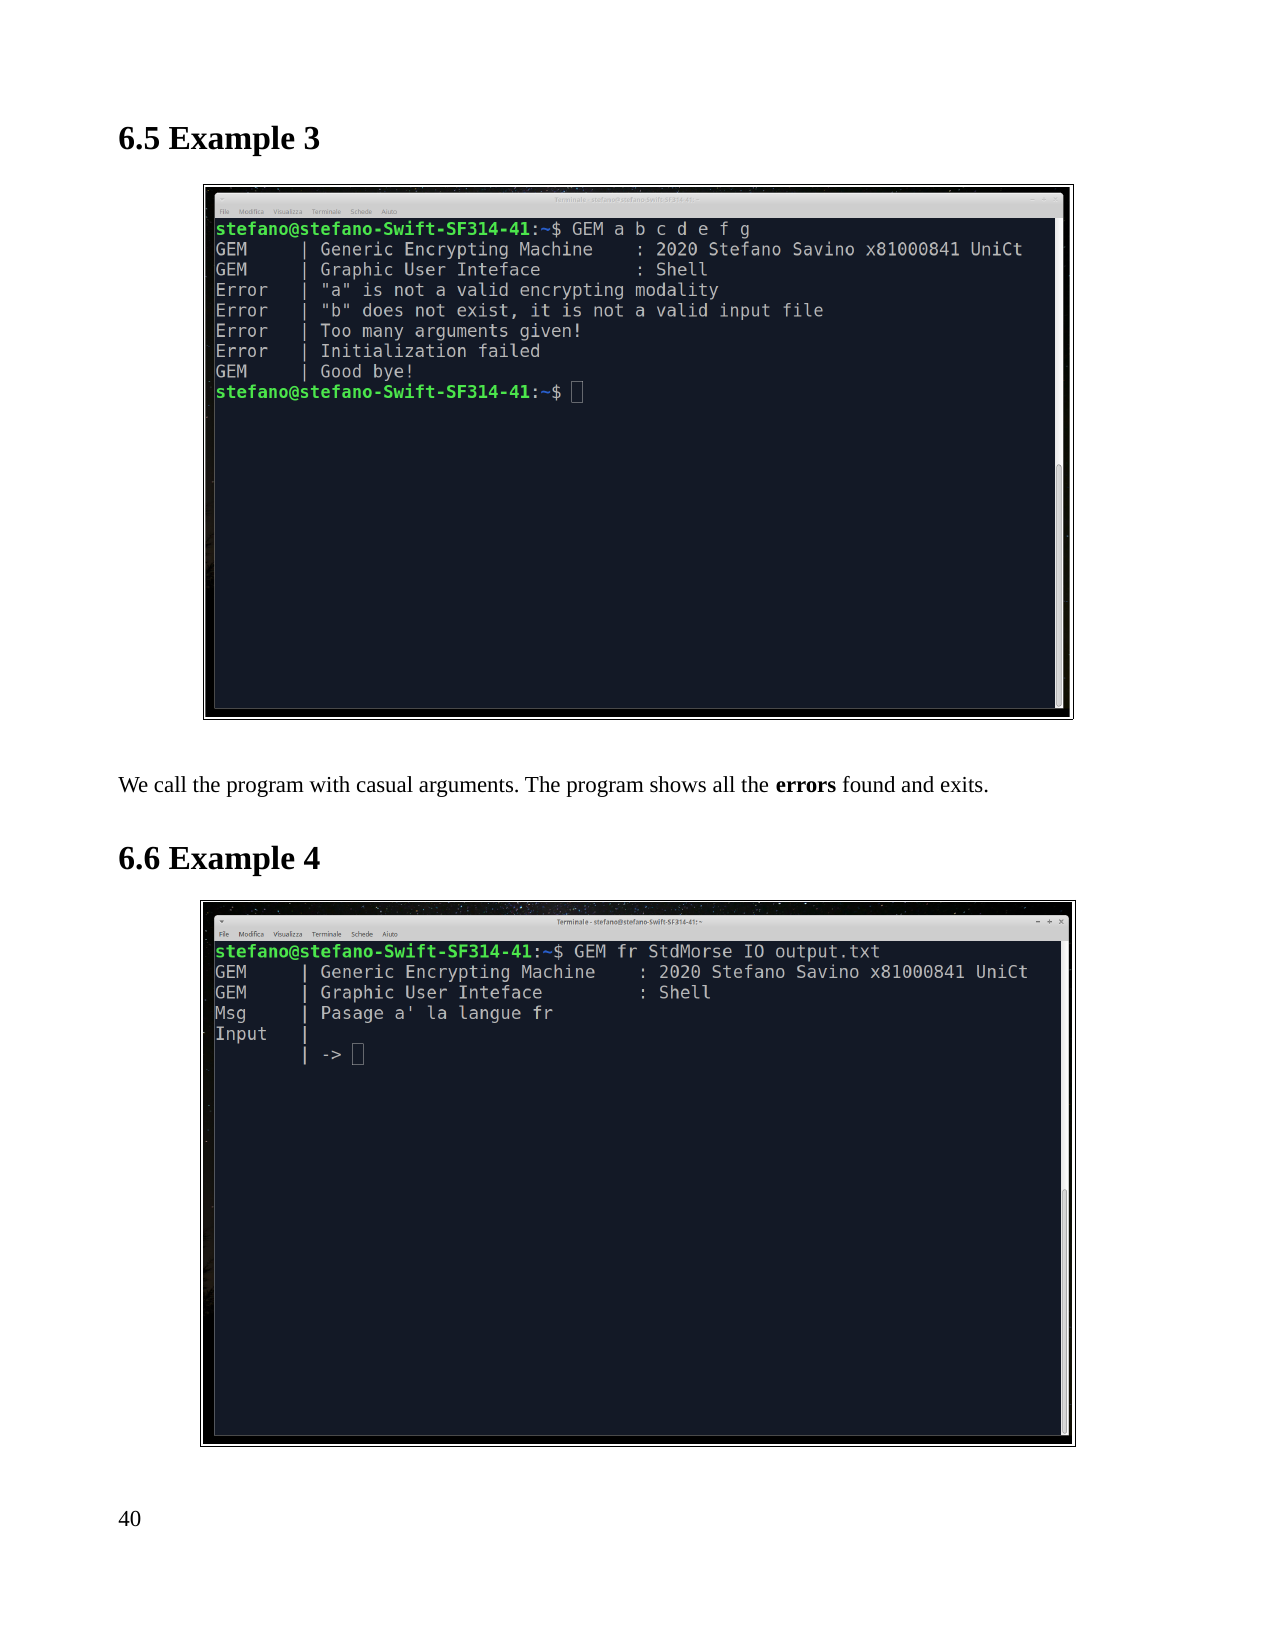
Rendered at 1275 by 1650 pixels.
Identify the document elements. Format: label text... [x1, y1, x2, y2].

text We call the program with casual arguments. The program shows all the errors found and exits. [118, 771, 1157, 797]
picture [1055, 187, 1070, 717]
picture [1054, 902, 1072, 1444]
subtitle 6.5 Example 3 [118, 118, 1157, 157]
subtitle 6.6 Example 4 [118, 838, 1157, 876]
